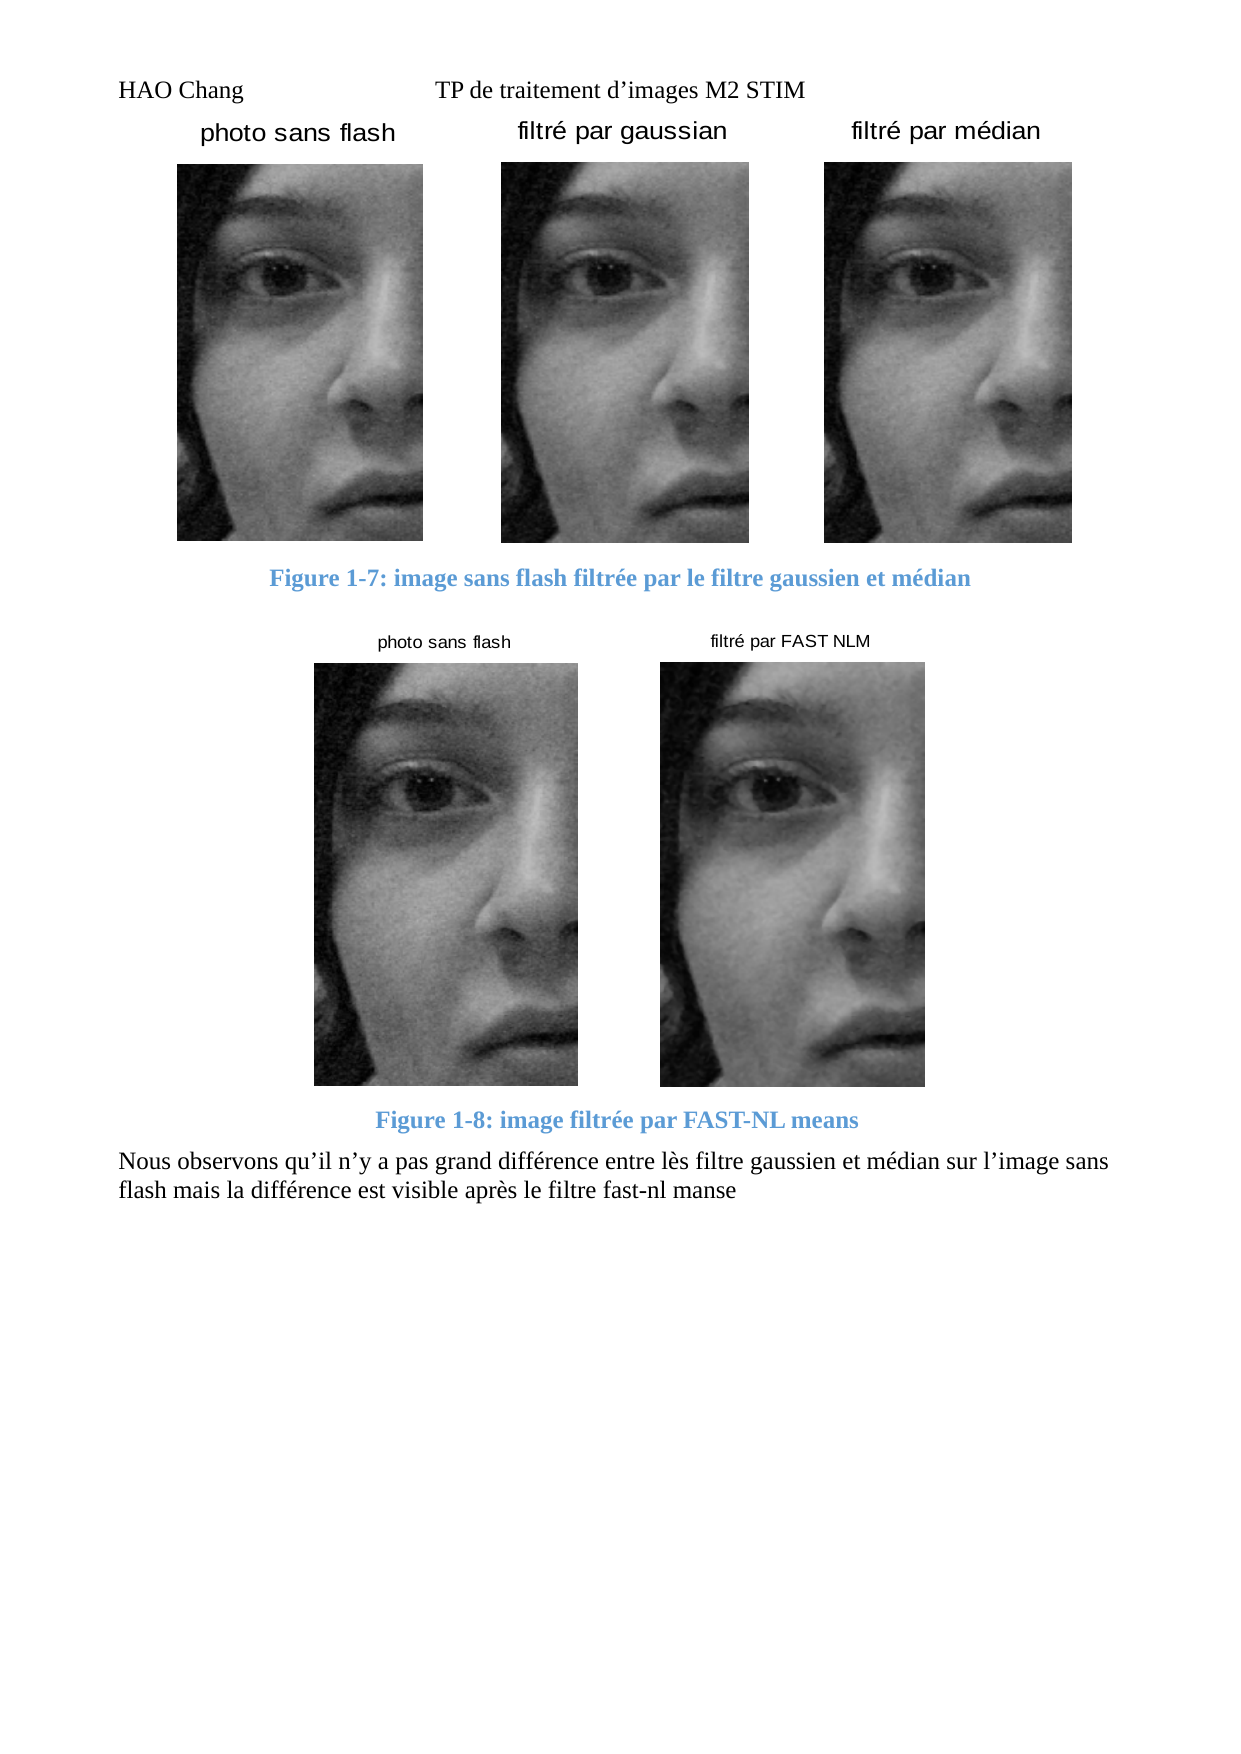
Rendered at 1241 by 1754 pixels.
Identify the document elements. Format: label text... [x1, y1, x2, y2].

text Figure 1-8: image filtrée par FAST-NL means [118, 1105, 1122, 1134]
text Nous observons qu’il n’y a pas grand différence entre lès filtre gaussien et médian sur l’image sans flash mais la différence est visible après le filtre fast-nl manse [118, 1146, 1122, 1204]
text Figure 1-7: image sans flash filtrée par le filtre gaussien et médian [118, 563, 1122, 591]
